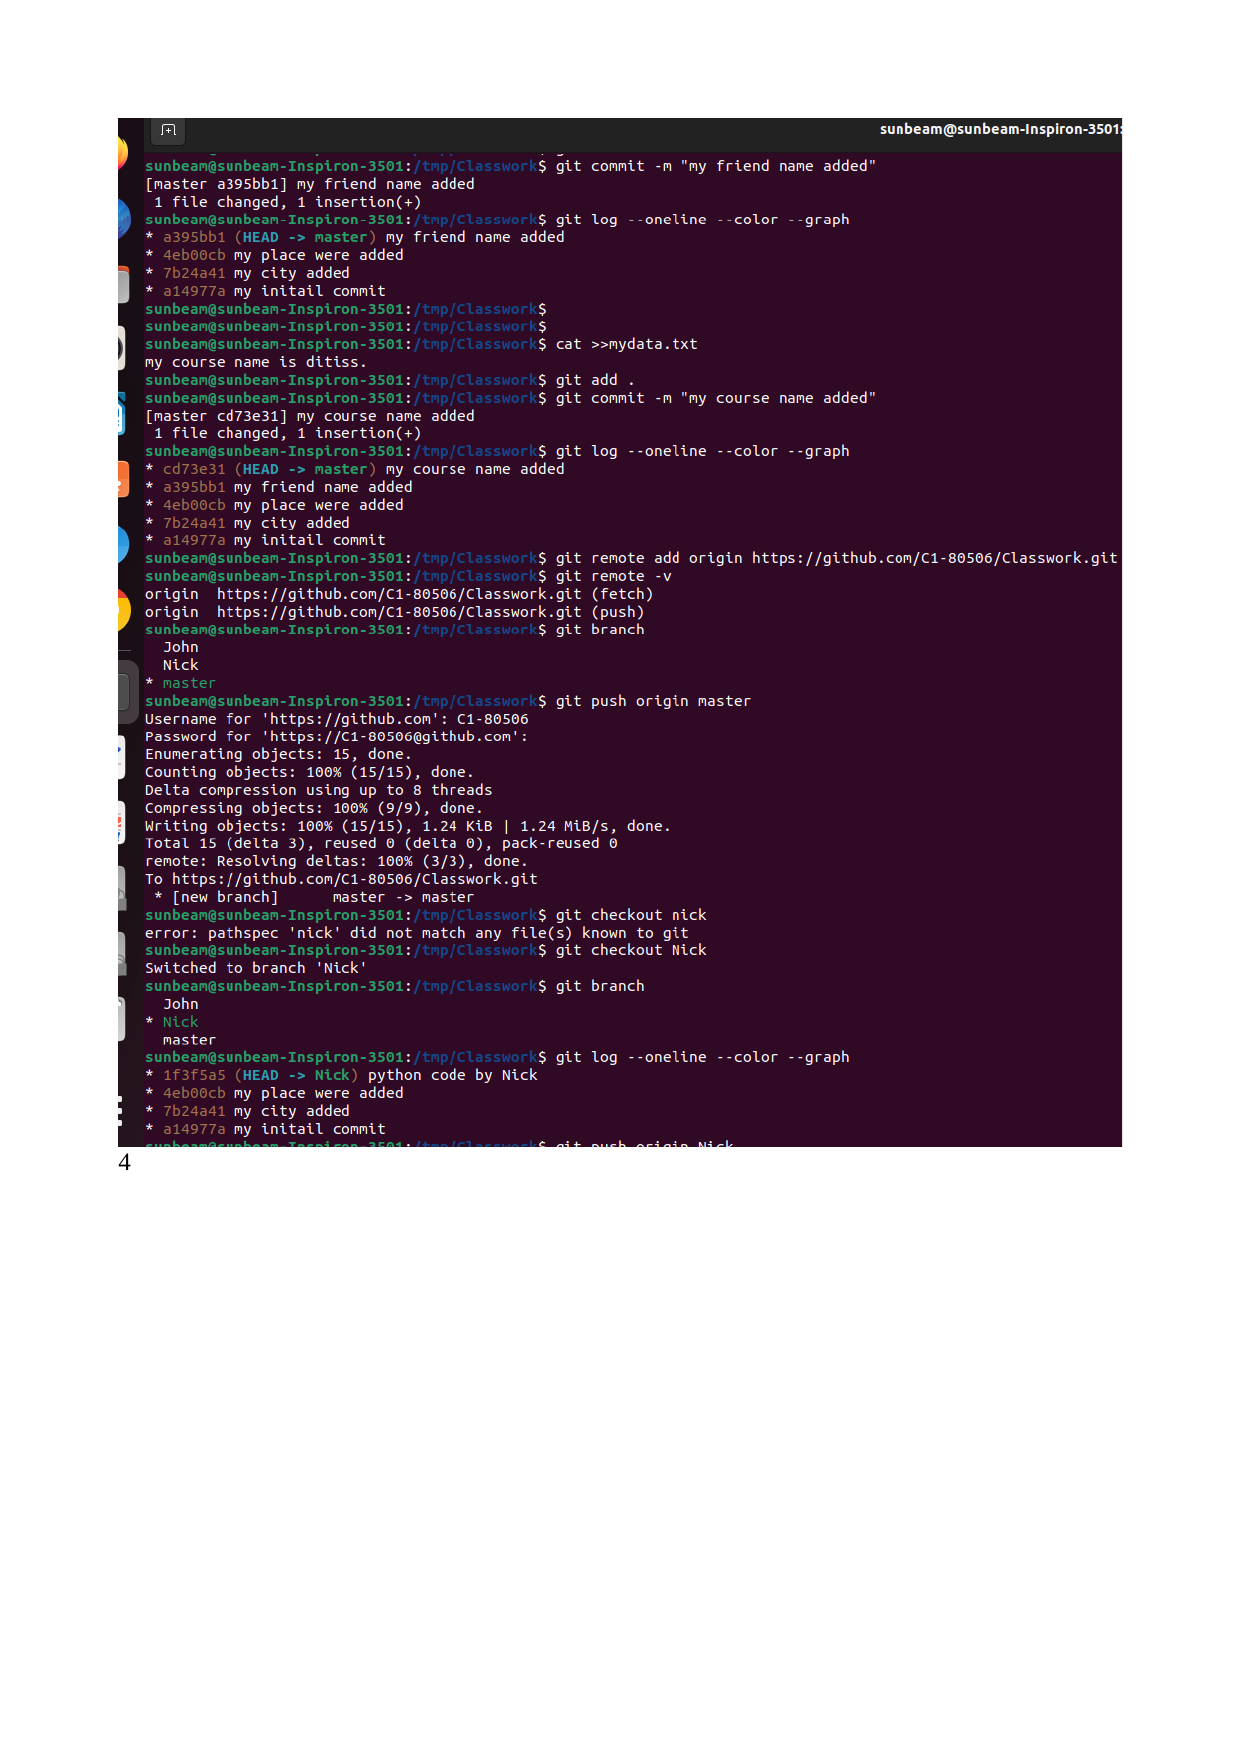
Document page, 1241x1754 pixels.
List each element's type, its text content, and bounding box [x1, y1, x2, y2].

text 4 [118, 1147, 1122, 1176]
picture [118, 118, 1123, 1147]
